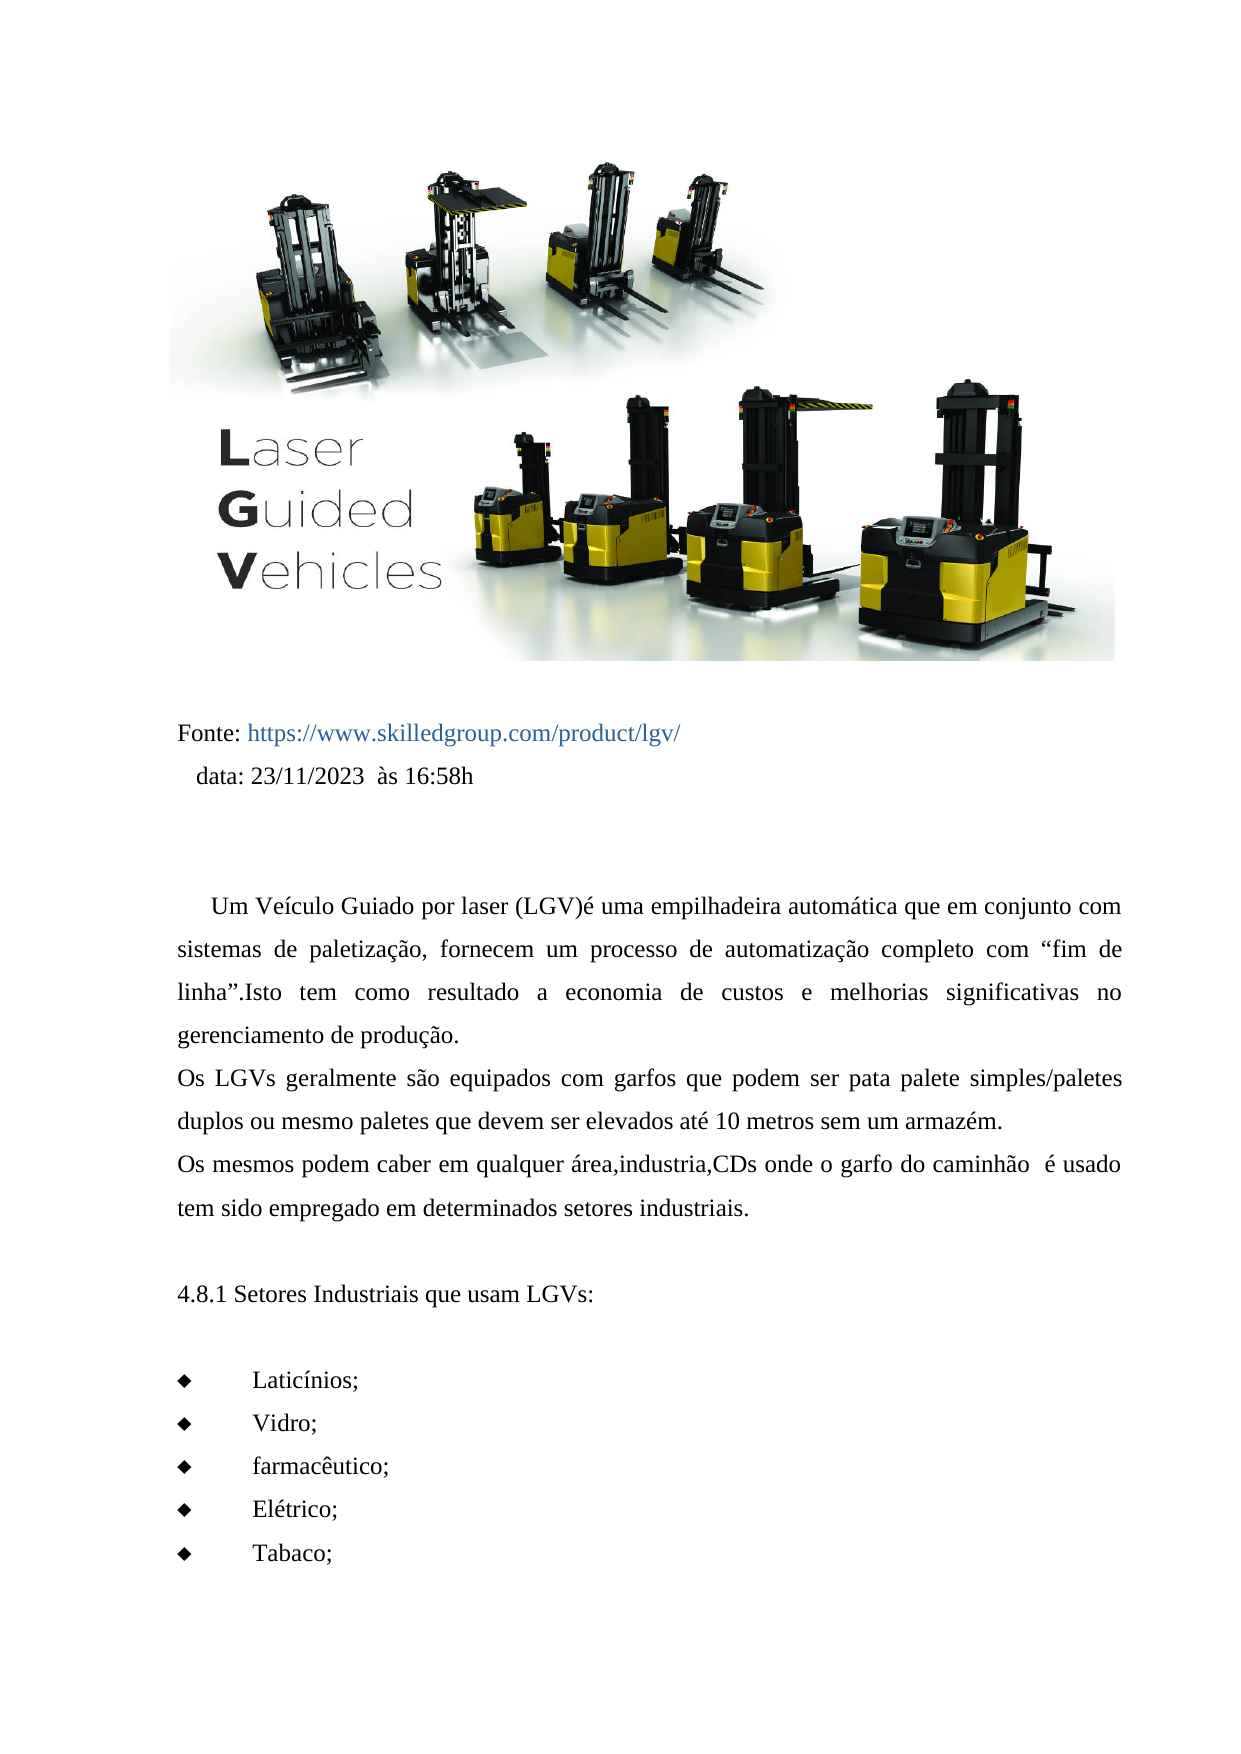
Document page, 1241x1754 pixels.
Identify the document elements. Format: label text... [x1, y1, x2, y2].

picture [169, 137, 1115, 661]
text data: 23/11/2023 às 16:58h [177, 761, 1123, 790]
list farmacêutico; [177, 1451, 1123, 1480]
text Os LGVs geralmente são equipados com garfos que podem ser pata palete simples/paletes duplos ou mesmo paletes que devem ser elevados até 10 metros sem um armazém. [177, 1063, 1123, 1135]
list Laticínios; [177, 1365, 1123, 1394]
list Elétrico; [177, 1494, 1123, 1523]
text Fonte: https://www.skilledgroup.com/product/lgv/ [177, 718, 1123, 747]
list Vidro; [177, 1408, 1123, 1437]
list Tabaco; [177, 1538, 1123, 1566]
text Um Veículo Guiado por laser (LGV)é uma empilhadeira automática que em conjunto com sistemas de paletização, fornecem um processo de automatização completo com “fim de linha”.Isto tem como resultado a economia de custos e melhorias significativas no gerenciamento de produção. [177, 891, 1123, 1049]
text Os mesmos podem caber em qualquer área,industria,CDs onde o garfo do caminhão é usado tem sido empregado em determinados setores industriais. [177, 1149, 1123, 1221]
text 4.8.1 Setores Industriais que usam LGVs: [177, 1279, 1123, 1308]
